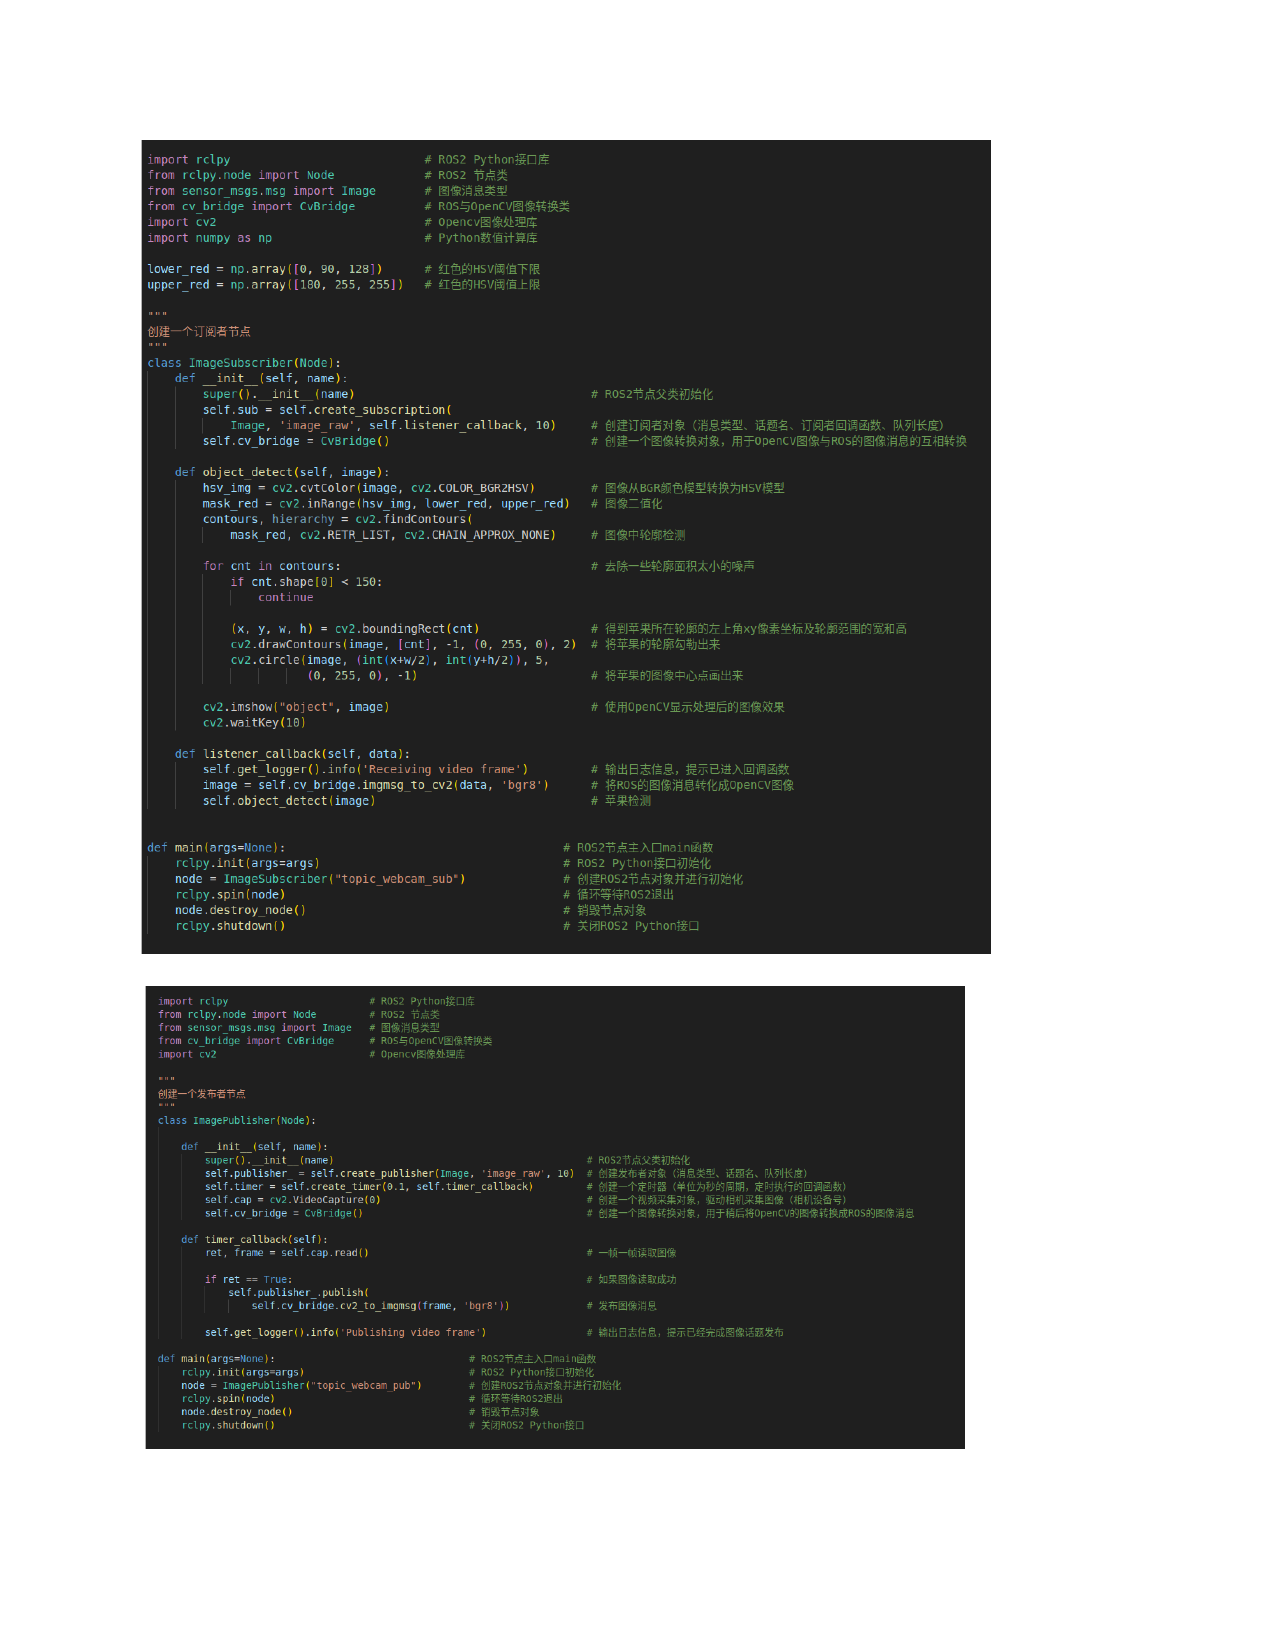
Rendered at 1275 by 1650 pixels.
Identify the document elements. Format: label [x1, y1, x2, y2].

picture [145, 986, 965, 1449]
picture [141, 140, 991, 954]
